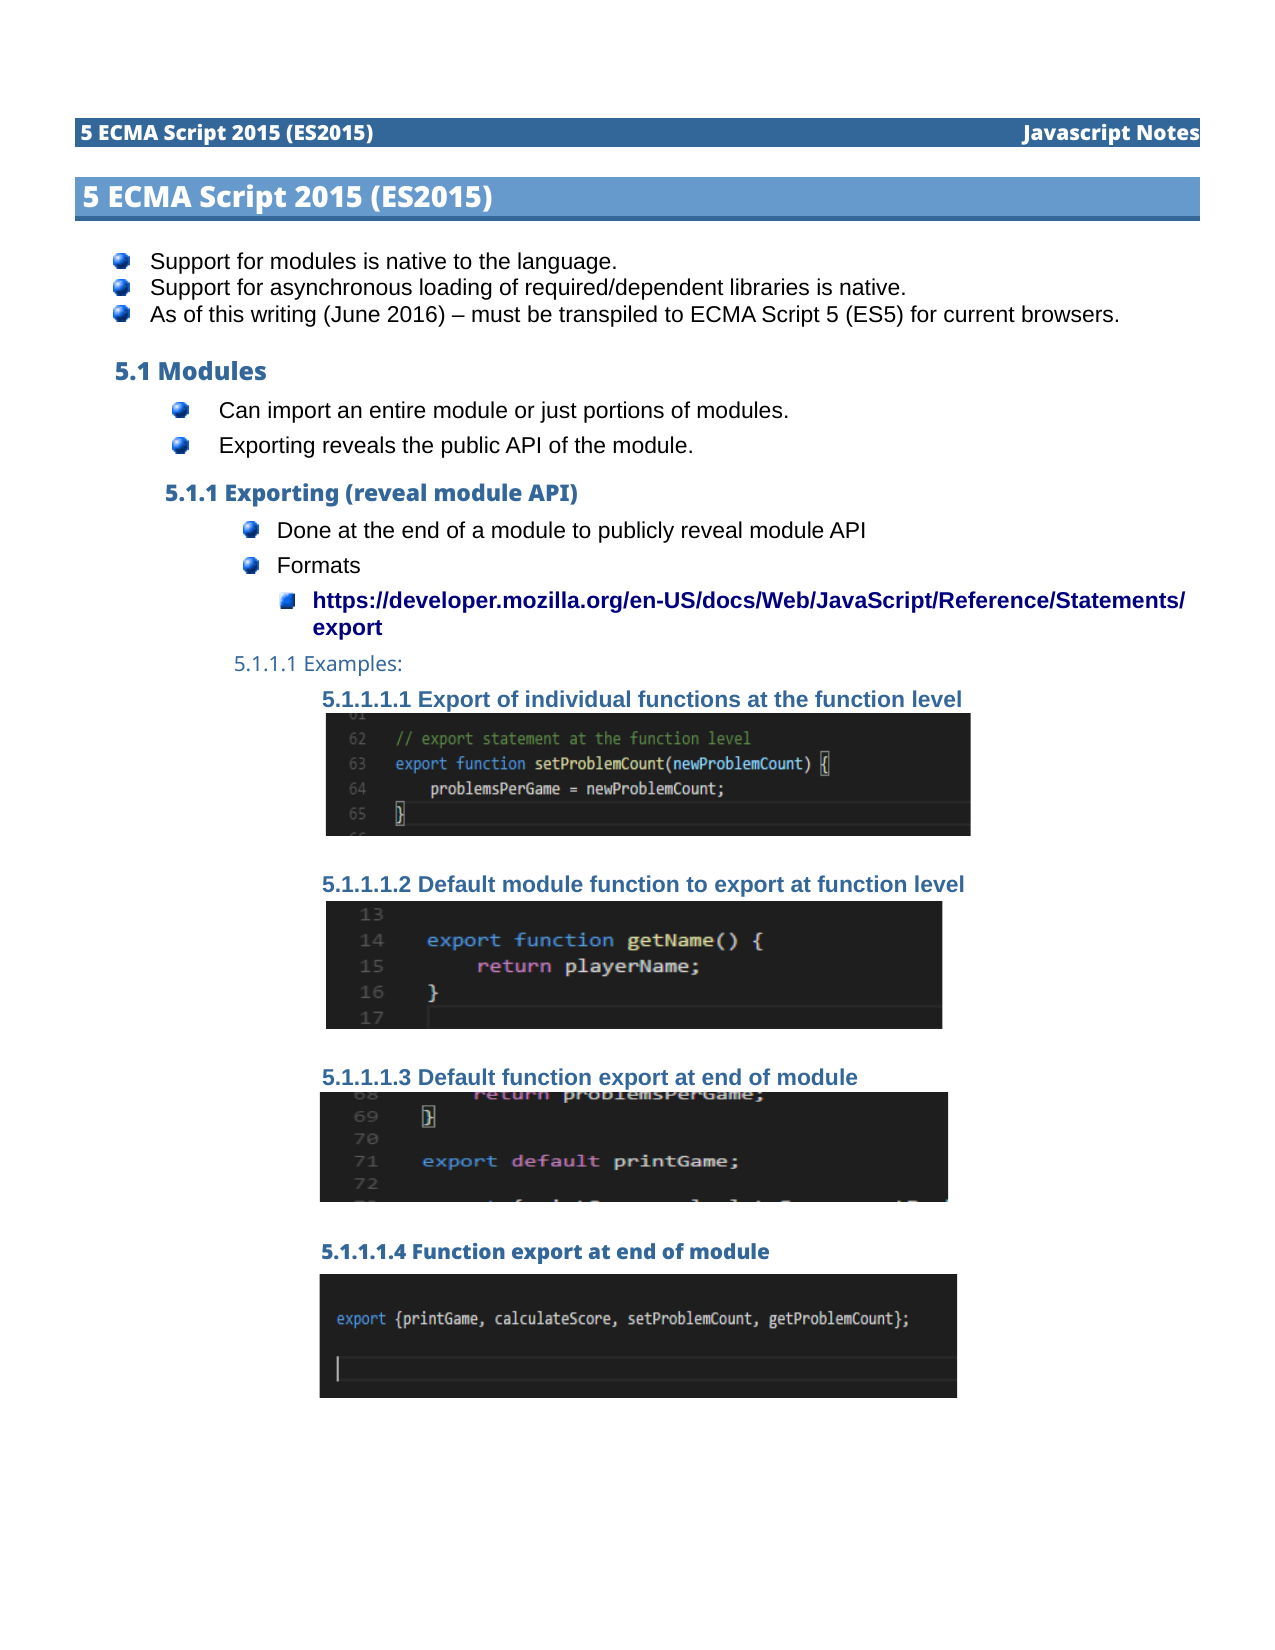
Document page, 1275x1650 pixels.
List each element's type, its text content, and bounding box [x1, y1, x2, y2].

list Can import an entire module or just portions of modules. [172, 397, 1200, 423]
list Formats [242, 552, 1200, 578]
list https://developer.mozilla.org/en-US/docs/Web/JavaScript/Reference/Statements/export [278, 587, 1200, 640]
list Support for modules is native to the language. [112, 248, 1200, 274]
list As of this writing (June 2016) – must be transpiled to ECMA Script 5 (ES5) for current browsers. [112, 301, 1200, 327]
picture [319, 1092, 945, 1202]
picture [113, 253, 130, 269]
picture [243, 557, 259, 574]
picture [172, 402, 189, 418]
subtitle Function export at end of module [316, 1237, 1200, 1266]
subtitle ECMA Script 2015 (ES2015) [75, 177, 1200, 216]
picture [326, 901, 939, 994]
list Exporting reveals the public API of the module. [172, 432, 1200, 458]
picture [172, 437, 189, 454]
picture [279, 592, 295, 609]
picture [113, 279, 130, 296]
picture [113, 305, 130, 322]
picture [243, 521, 259, 538]
subtitle Examples: [75, 649, 1200, 677]
subtitle Default module function to export at function level [316, 871, 1200, 898]
picture [319, 1288, 958, 1398]
list Done at the end of a module to publicly reveal module API [242, 517, 1200, 543]
subtitle Default function export at end of module [316, 1063, 1200, 1090]
subtitle Modules [75, 354, 1200, 388]
subtitle Exporting (reveal module API) [75, 476, 1200, 508]
picture [325, 761, 971, 836]
subtitle Export of individual functions at the function level [316, 686, 1200, 713]
list Support for asynchronous loading of required/dependent libraries is native. [112, 274, 1200, 301]
